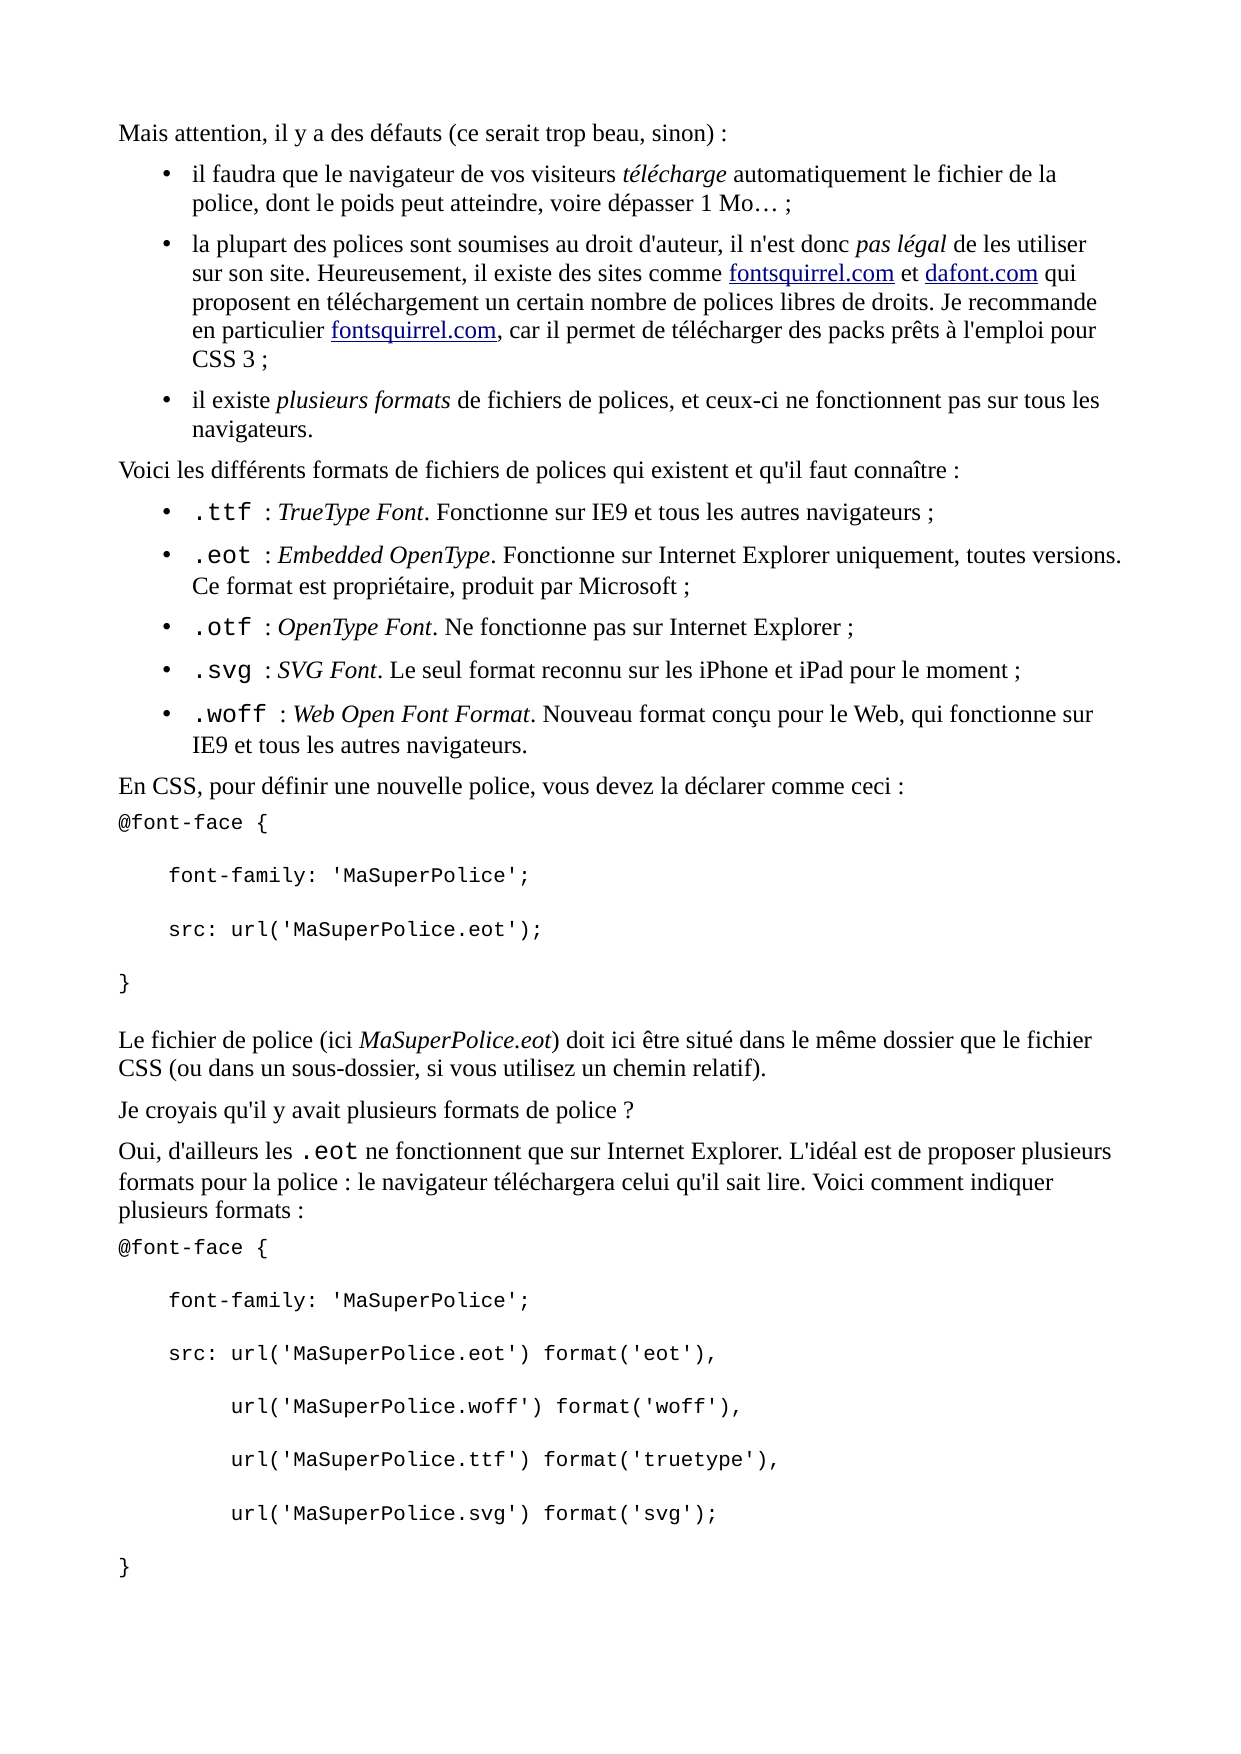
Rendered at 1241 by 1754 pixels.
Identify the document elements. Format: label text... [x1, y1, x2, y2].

list il existe plusieurs formats de fichiers de polices, et ceux-ci ne fonctionnent pas sur tous les navigateurs. [162, 386, 1122, 443]
text } [118, 972, 1122, 995]
list .ttf : TrueType Font. Fonctionne sur IE9 et tous les autres navigateurs ; [162, 497, 1122, 528]
text url('MaSuperPolice.svg') format('svg'); [118, 1502, 1122, 1526]
list il faudra que le navigateur de vos visiteurs télécharge automatiquement le fichier de la police, dont le poids peut atteindre, voire dépasser 1 Mo… ; [162, 159, 1122, 217]
list .otf : OpenType Font. Ne fonctionne pas sur Internet Explorer ; [162, 612, 1122, 643]
list .eot : Embedded OpenType. Fonctionne sur Internet Explorer uniquement, toutes versions. Ce format est propriétaire, produit par Microsoft ; [162, 540, 1122, 600]
text url('MaSuperPolice.ttf') format('truetype'), [118, 1449, 1122, 1473]
text @font-face { [118, 1237, 1122, 1261]
text url('MaSuperPolice.woff') format('woff'), [118, 1396, 1122, 1420]
list .woff : Web Open Font Format. Nouveau format conçu pour le Web, qui fonctionne sur IE9 et tous les autres navigateurs. [162, 699, 1122, 758]
list .svg : SVG Font. Le seul format reconnu sur les iPhone et iPad pour le moment ; [162, 656, 1122, 686]
text @font-face { [118, 812, 1122, 836]
text Mais attention, il y a des défauts (ce serait trop beau, sinon) : [118, 118, 1122, 147]
text } [118, 1556, 1122, 1579]
text Le fichier de police (ici MaSuperPolice.eot) doit ici être situé dans le même dossier que le fichier CSS (ou dans un sous-dossier, si vous utilisez un chemin relatif). [118, 1025, 1122, 1082]
text Je croyais qu'il y avait plusieurs formats de police ? [118, 1095, 1122, 1123]
text En CSS, pour définir une nouvelle police, vous devez la déclarer comme ceci : [118, 771, 1122, 800]
text Voici les différents formats de fichiers de polices qui existent et qu'il faut connaître : [118, 456, 1122, 484]
text src: url('MaSuperPolice.eot'); [118, 918, 1122, 942]
text font-family: 'MaSuperPolice'; [118, 865, 1122, 889]
text font-family: 'MaSuperPolice'; [118, 1290, 1122, 1314]
text Oui, d'ailleurs les .eot ne fonctionnent que sur Internet Explorer. L'idéal est de proposer plusieurs formats pour la police : le navigateur téléchargera celui qu'il sait lire. Voici comment indiquer plusieurs formats : [118, 1136, 1122, 1224]
list la plupart des polices sont soumises au droit d'auteur, il n'est donc pas légal de les utiliser sur son site. Heureusement, il existe des sites comme fontsquirrel.com et dafont.com qui proposent en téléchargement un certain nombre de polices libres de droits. Je recommande en particulier fontsquirrel.com, car il permet de télécharger des packs prêts à l'emploi pour CSS 3 ; [162, 229, 1122, 373]
text src: url('MaSuperPolice.eot') format('eot'), [118, 1343, 1122, 1367]
